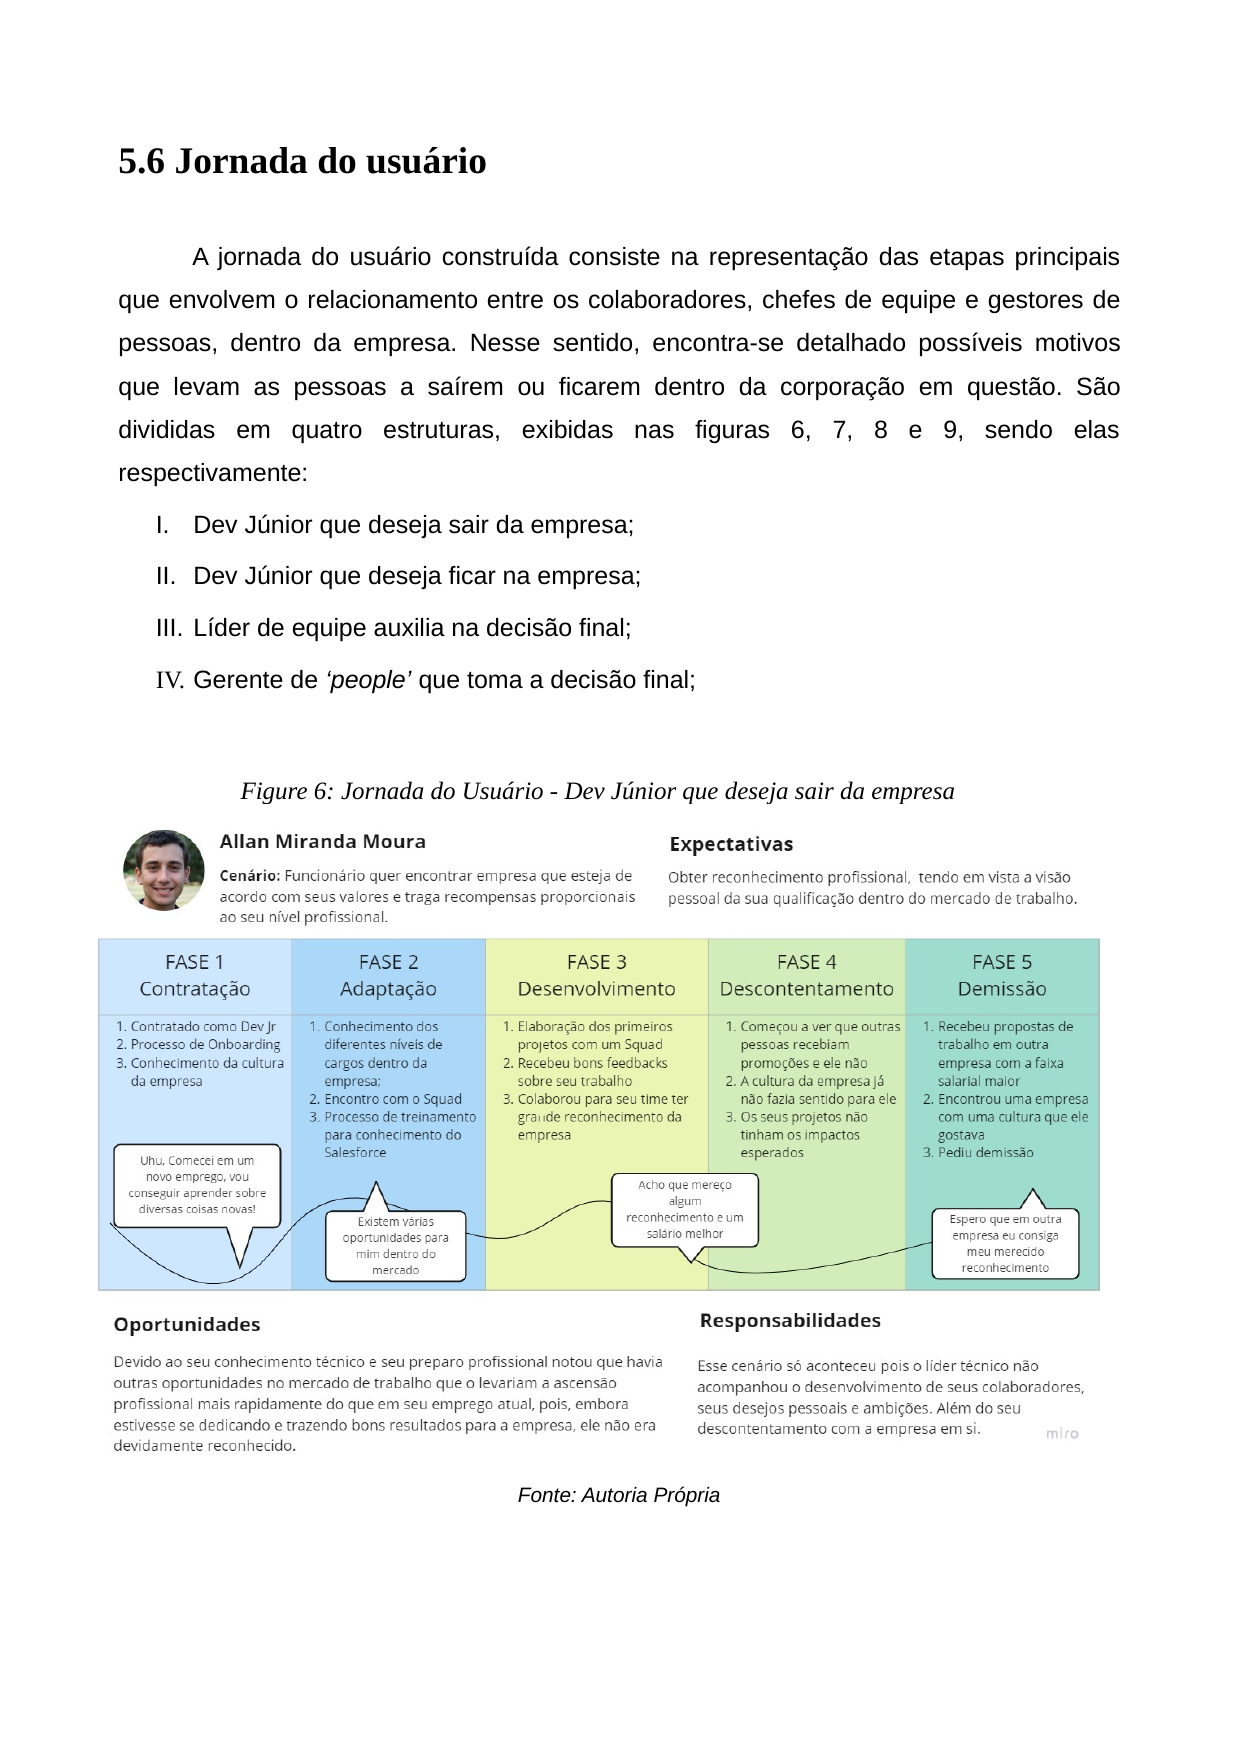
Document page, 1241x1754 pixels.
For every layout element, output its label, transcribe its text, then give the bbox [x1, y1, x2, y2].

text Fonte: Autoria Própria [97, 763, 1122, 1507]
text Figure 6: Jornada do Usuário - Dev Júnior que deseja sair da empresa [97, 776, 1101, 804]
list Dev Júnior que deseja ficar na empresa; [156, 561, 1122, 590]
list Dev Júnior que deseja sair da empresa; [156, 509, 1122, 538]
subtitle 5.6 Jornada do usuário [118, 139, 1122, 182]
list Líder de equipe auxilia na decisão final; [156, 613, 1122, 642]
picture [96, 804, 1101, 1461]
text A jornada do usuário construída consiste na representação das etapas principais que envolvem o relacionamento entre os colaboradores, chefes de equipe e gestores de pessoas, dentro da empresa. Nesse sentido, encontra-se detalhado possíveis motivos que levam as pessoas a saírem ou ficarem dentro da corporação em questão. São divididas em quatro estruturas, exibidas nas figuras 6, 7, 8 e 9, sendo elas respectivamente: [118, 242, 1122, 487]
list Gerente de ‘people’ que toma a decisão final; [156, 665, 1122, 694]
